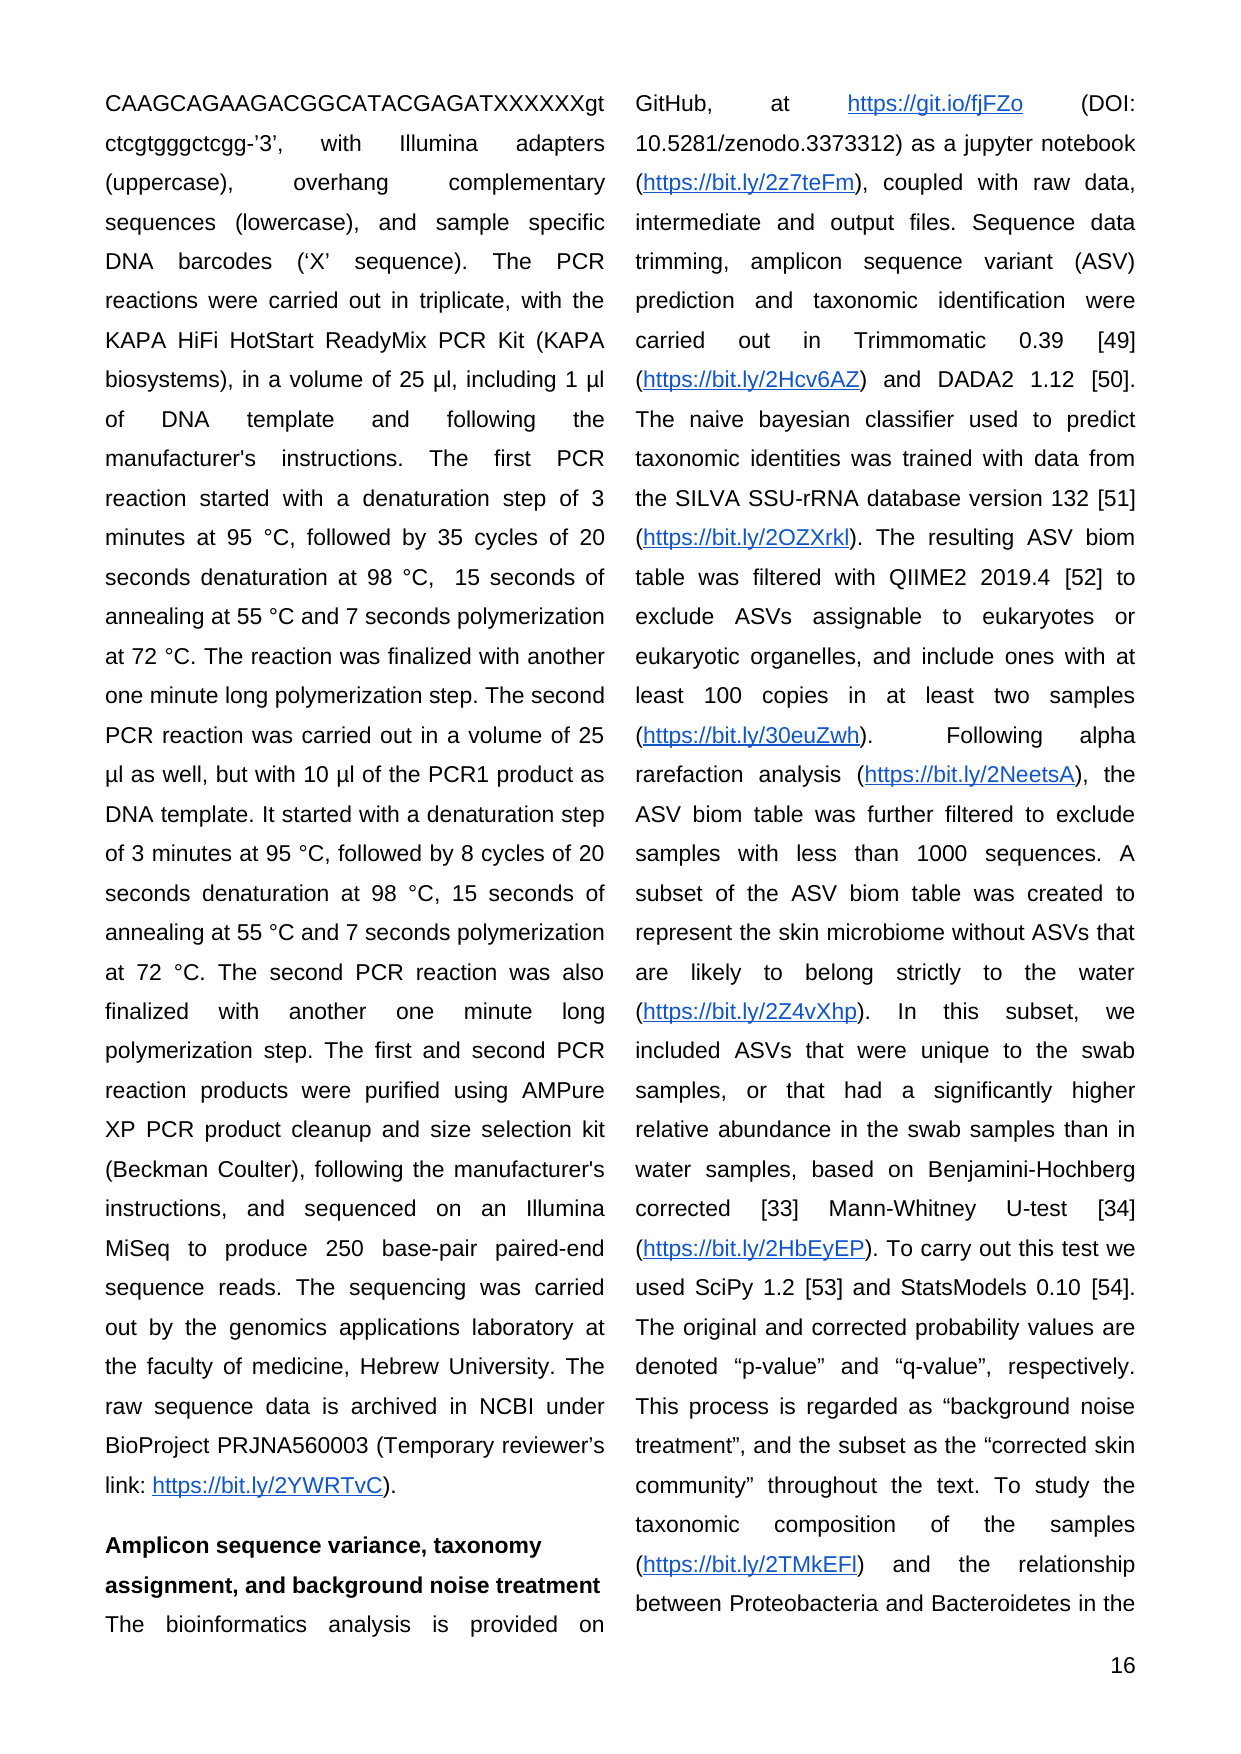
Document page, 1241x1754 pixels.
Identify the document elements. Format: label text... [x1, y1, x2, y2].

text GitHub, at https://git.io/fjFZo (DOI: 10.5281/zenodo.3373312) as a jupyter notebook (https://bit.ly/2z7teFm), coupled with raw data, intermediate and output files. Sequence data trimming, amplicon sequence variant (ASV) prediction and taxonomic identification were carried out in Trimmomatic 0.39 [49] (https://bit.ly/2Hcv6AZ) and DADA2 1.12 [50]. The naive bayesian classifier used to predict taxonomic identities was trained with data from the SILVA SSU-rRNA database version 132 [51] (https://bit.ly/2OZXrkl). The resulting ASV biom table was filtered with QIIME2 2019.4 [52] to exclude ASVs assignable to eukaryotes or eukaryotic organelles, and include ones with at least 100 copies in at least two samples (https://bit.ly/30euZwh). Following alpha rarefaction analysis (https://bit.ly/2NeetsA), the ASV biom table was further filtered to exclude samples with less than 1000 sequences. A subset of the ASV biom table was created to represent the skin microbiome without ASVs that are likely to belong strictly to the water (https://bit.ly/2Z4vXhp). In this subset, we included ASVs that were unique to the swab samples, or that had a significantly higher relative abundance in the swab samples than in water samples, based on Benjamini-Hochberg corrected [33] Mann-Whitney U-test [34] (https://bit.ly/2HbEyEP). To carry out this test we used SciPy 1.2 [53] and StatsModels 0.10 [54]. The original and corrected probability values are denoted “p-value” and “q-value”, respectively. This process is regarded as “background noise treatment”, and the subset as the “corrected skin community” throughout the text. To study the taxonomic composition of the samples (https://bit.ly/2TMkEFl) and the relationship between Proteobacteria and Bacteroidetes in the [635, 90, 1136, 1617]
text Amplicon sequence variance, taxonomy assignment, and background noise treatment [105, 1532, 605, 1598]
text The bioinformatics analysis is provided on [105, 1611, 605, 1637]
text CAAGCAGAAGACGGCATACGAGATXXXXXXgtctcgtgggctcgg-’3’, with Illumina adapters (uppercase), overhang complementary sequences (lowercase), and sample specific DNA barcodes (‘X’ sequence). The PCR reactions were carried out in triplicate, with the KAPA HiFi HotStart ReadyMix PCR Kit (KAPA biosystems), in a volume of 25 µl, including 1 µl of DNA template and following the manufacturer's instructions. The first PCR reaction started with a denaturation step of 3 minutes at 95 °C, followed by 35 cycles of 20 seconds denaturation at 98 °C, 15 seconds of annealing at 55 °C and 7 seconds polymerization at 72 °C. The reaction was finalized with another one minute long polymerization step. The second PCR reaction was carried out in a volume of 25 µl as well, but with 10 µl of the PCR1 product as DNA template. It started with a denaturation step of 3 minutes at 95 °C, followed by 8 cycles of 20 seconds denaturation at 98 °C, 15 seconds of annealing at 55 °C and 7 seconds polymerization at 72 °C. The second PCR reaction was also finalized with another one minute long polymerization step. The first and second PCR reaction products were purified using AMPure XP PCR product cleanup and size selection kit (Beckman Coulter), following the manufacturer's instructions, and sequenced on an Illumina MiSeq to produce 250 base-pair paired-end sequence reads. The sequencing was carried out by the genomics applications laboratory at the faculty of medicine, Hebrew University. The raw sequence data is archived in NCBI under BioProject PRJNA560003 (Temporary reviewer’s link: https://bit.ly/2YWRTvC). [105, 90, 605, 1498]
